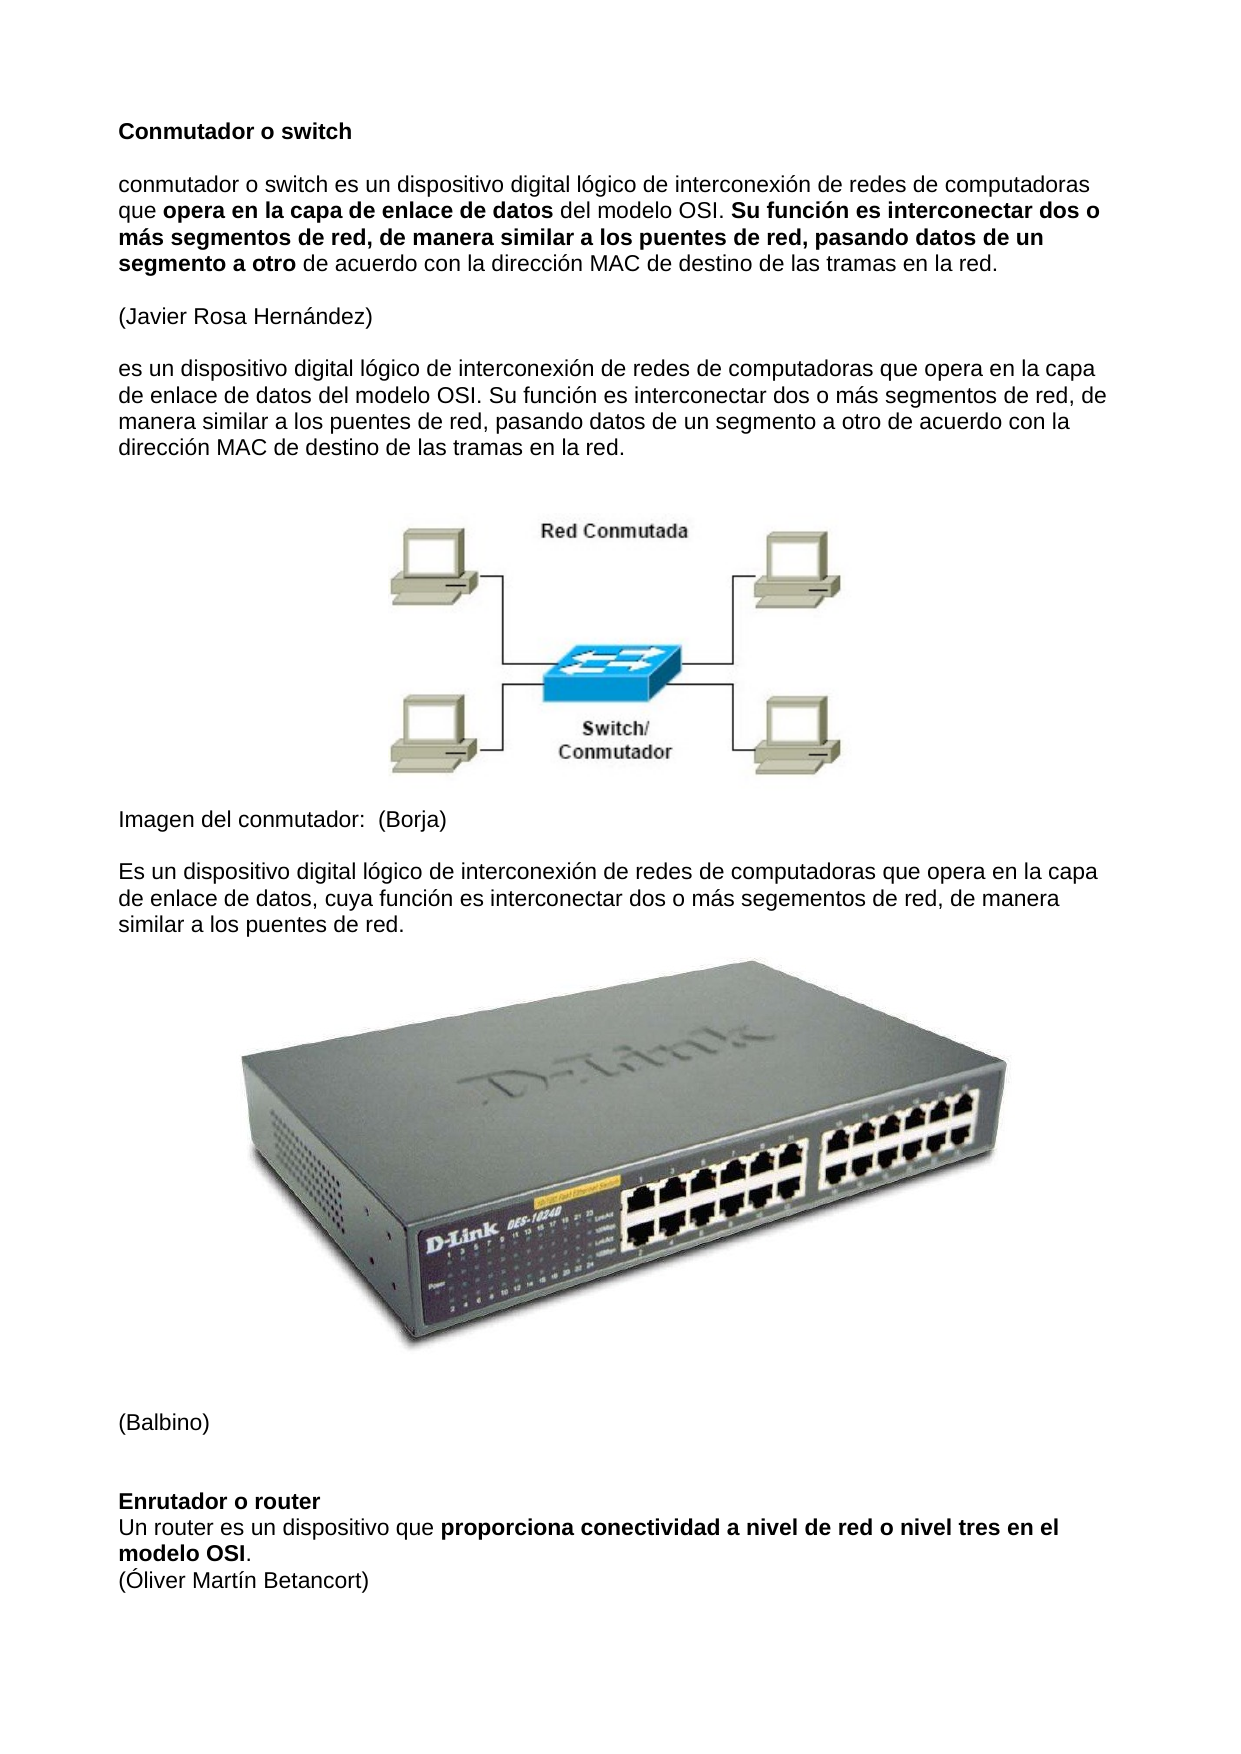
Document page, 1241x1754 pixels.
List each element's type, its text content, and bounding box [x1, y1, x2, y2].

text es un dispositivo digital lógico de interconexión de redes de computadoras que opera en la capa de enlace de datos del modelo OSI. Su función es interconectar dos o más segmentos de red, de manera similar a los puentes de red, pasando datos de un segmento a otro de acuerdo con la dirección MAC de destino de las tramas en la red. [118, 355, 1122, 461]
text Es un dispositivo digital lógico de interconexión de redes de computadoras que opera en la capa de enlace de datos, cuya función es interconectar dos o más segementos de red, de manera similar a los puentes de red. [118, 858, 1122, 937]
text conmutador o switch es un dispositivo digital lógico de interconexión de redes de computadoras que opera en la capa de enlace de datos del modelo OSI. Su función es interconectar dos o más segmentos de red, de manera similar a los puentes de red, pasando datos de un segmento a otro de acuerdo con la dirección MAC de destino de las tramas en la red. [118, 171, 1122, 276]
text (Óliver Martín Betancort) [118, 1567, 1122, 1593]
picture [222, 937, 1018, 1356]
picture [388, 513, 853, 806]
text Enrutador o router [118, 1488, 1122, 1514]
text Conmutador o switch [118, 118, 1122, 144]
text Un router es un dispositivo que proporciona conectividad a nivel de red o nivel tres en el modelo OSI. [118, 1514, 1122, 1567]
text (Javier Rosa Hernández) [118, 303, 1122, 329]
text Imagen del conmutador: (Borja) [118, 513, 1122, 832]
text (Balbino) [118, 1409, 1122, 1435]
